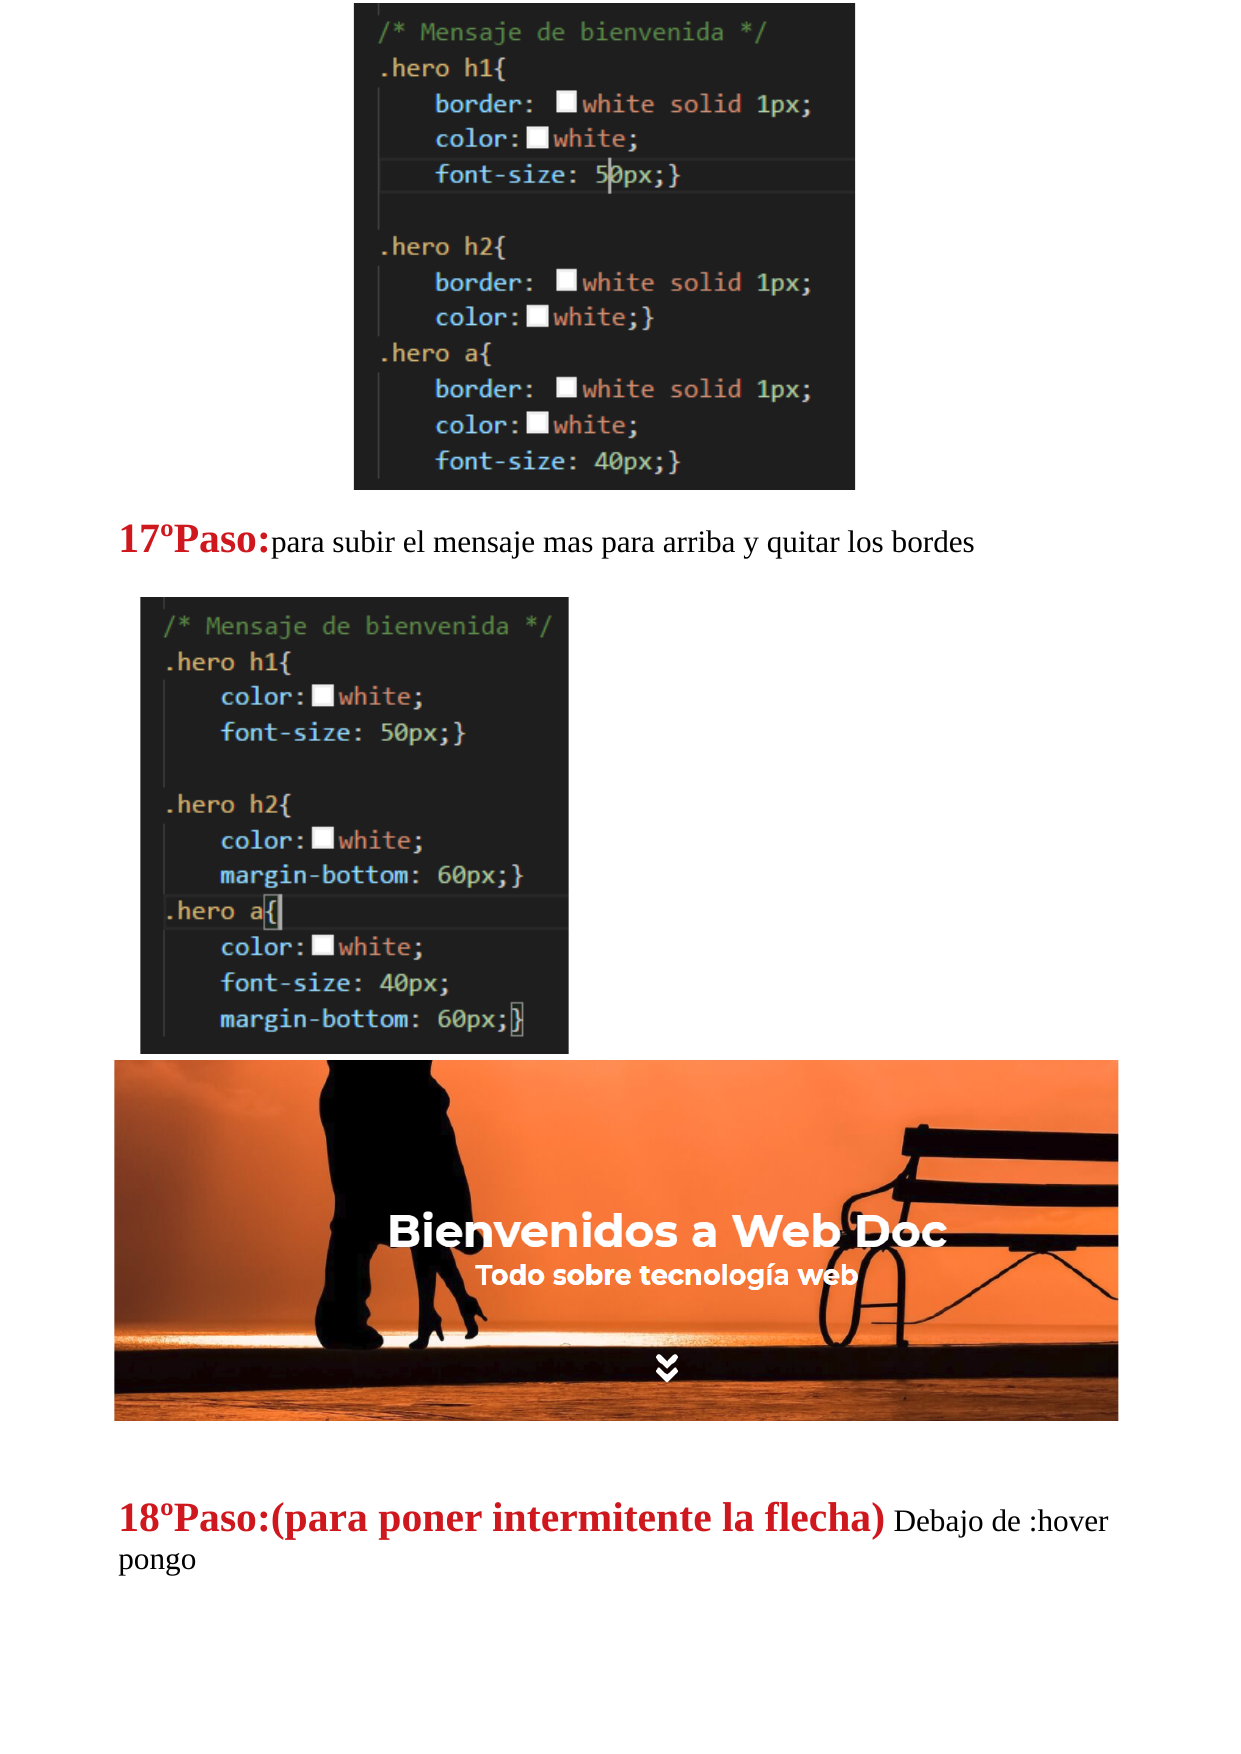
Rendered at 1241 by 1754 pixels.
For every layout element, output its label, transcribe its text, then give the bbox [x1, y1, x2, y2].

picture [140, 597, 569, 1054]
picture [353, 3, 856, 490]
picture [114, 1060, 1119, 1421]
text 17ºPaso:para subir el mensaje mas para arriba y quitar los bordes [118, 513, 1122, 561]
text 18ºPaso:(para poner intermitente la flecha) Debajo de :hover pongo [118, 1492, 1122, 1576]
